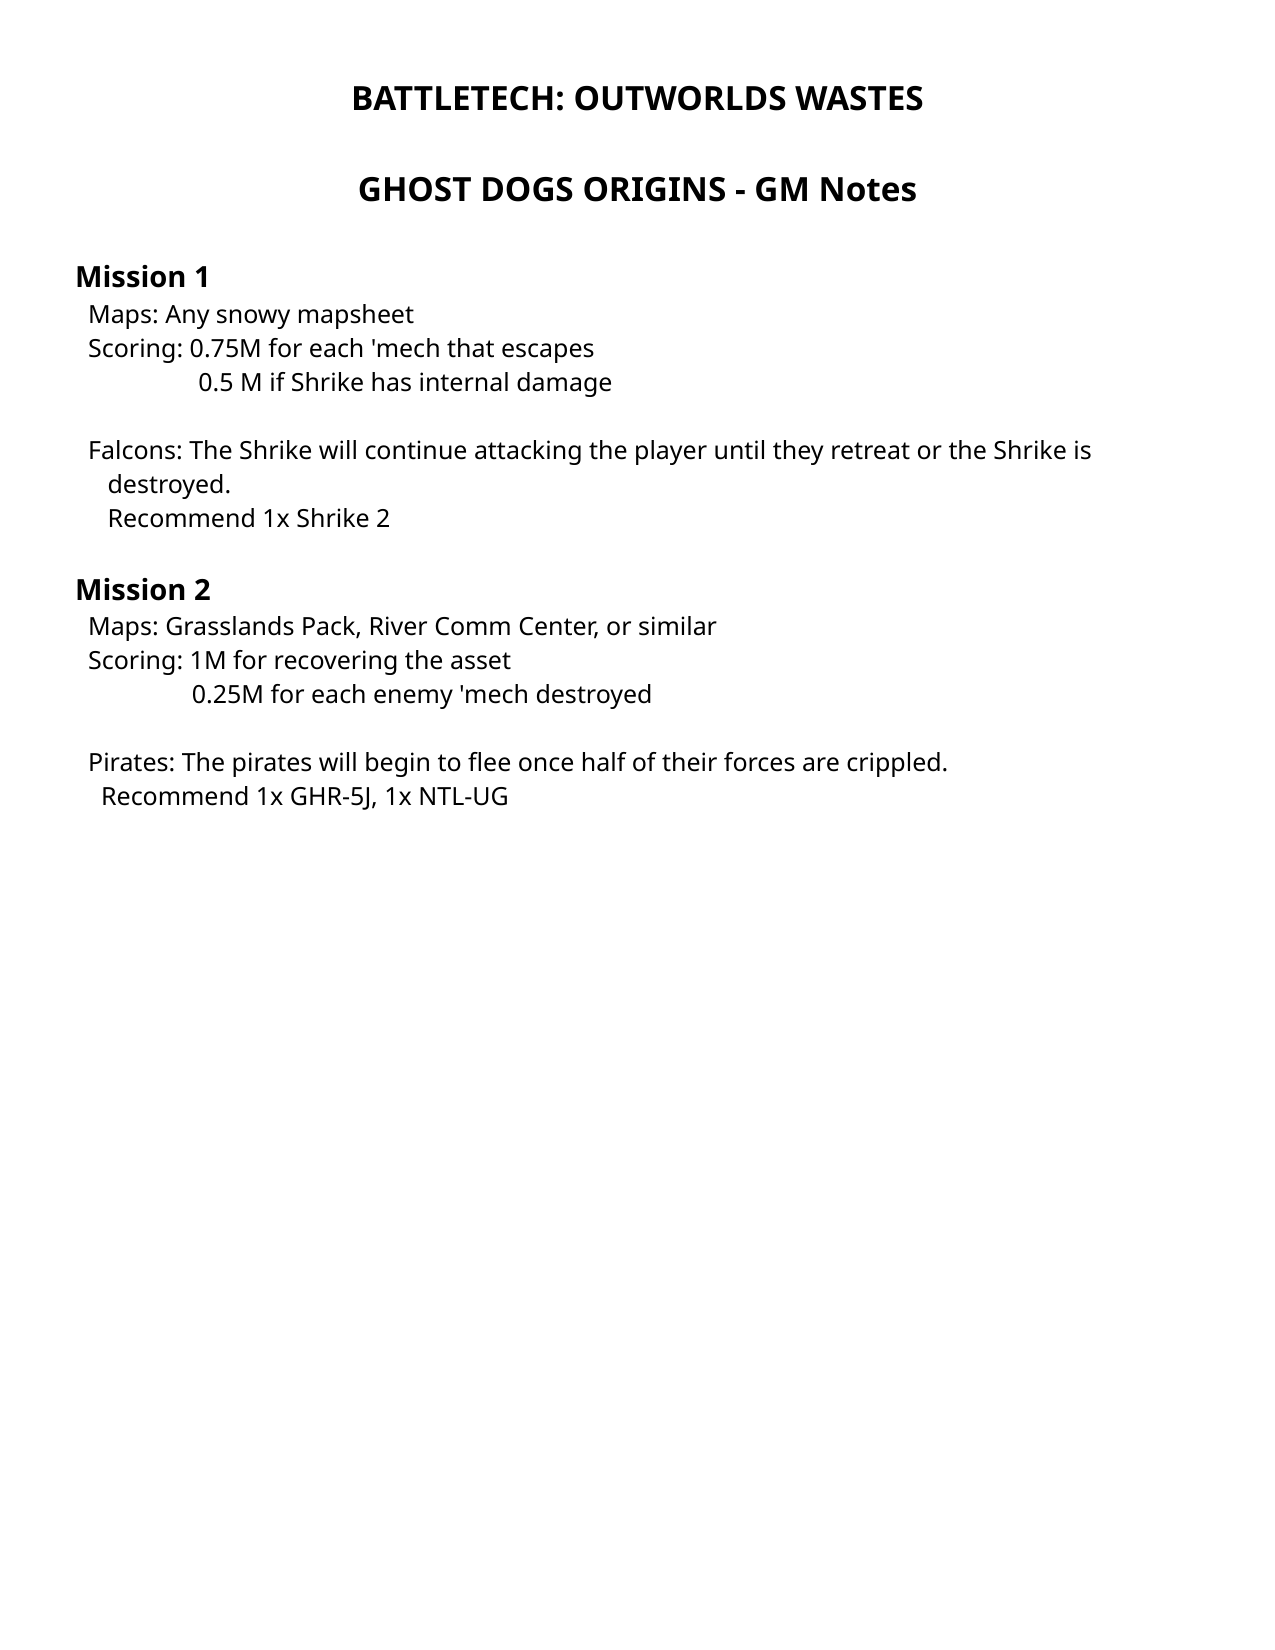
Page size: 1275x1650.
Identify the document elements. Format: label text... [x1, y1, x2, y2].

text Recommend 1x GHR-5J, 1x NTL-UG [75, 779, 1200, 813]
subtitle Mission 2 [75, 569, 1200, 608]
text Maps: Grasslands Pack, River Comm Center, or similar [75, 608, 1200, 643]
text Scoring: 0.75M for each 'mech that escapes [75, 330, 1200, 364]
subtitle GHOST DOGS ORIGINS - GM Notes [75, 120, 1200, 211]
text Maps: Any snowy mapsheet [75, 296, 1200, 330]
text Falcons: The Shrike will continue attacking the player until they retreat or the Shrike is [75, 433, 1200, 467]
text 0.5 M if Shrike has internal damage [75, 364, 1200, 398]
text 0.25M for each enemy 'mech destroyed [75, 677, 1200, 711]
subtitle Mission 1 [75, 257, 1200, 296]
text Scoring: 1M for recovering the asset [75, 643, 1200, 677]
text BATTLETECH: OUTWORLDS WASTES [75, 75, 1200, 120]
text destroyed. [75, 467, 1200, 501]
text Pirates: The pirates will begin to flee once half of their forces are crippled. [75, 745, 1200, 779]
text Recommend 1x Shrike 2 [75, 501, 1200, 535]
